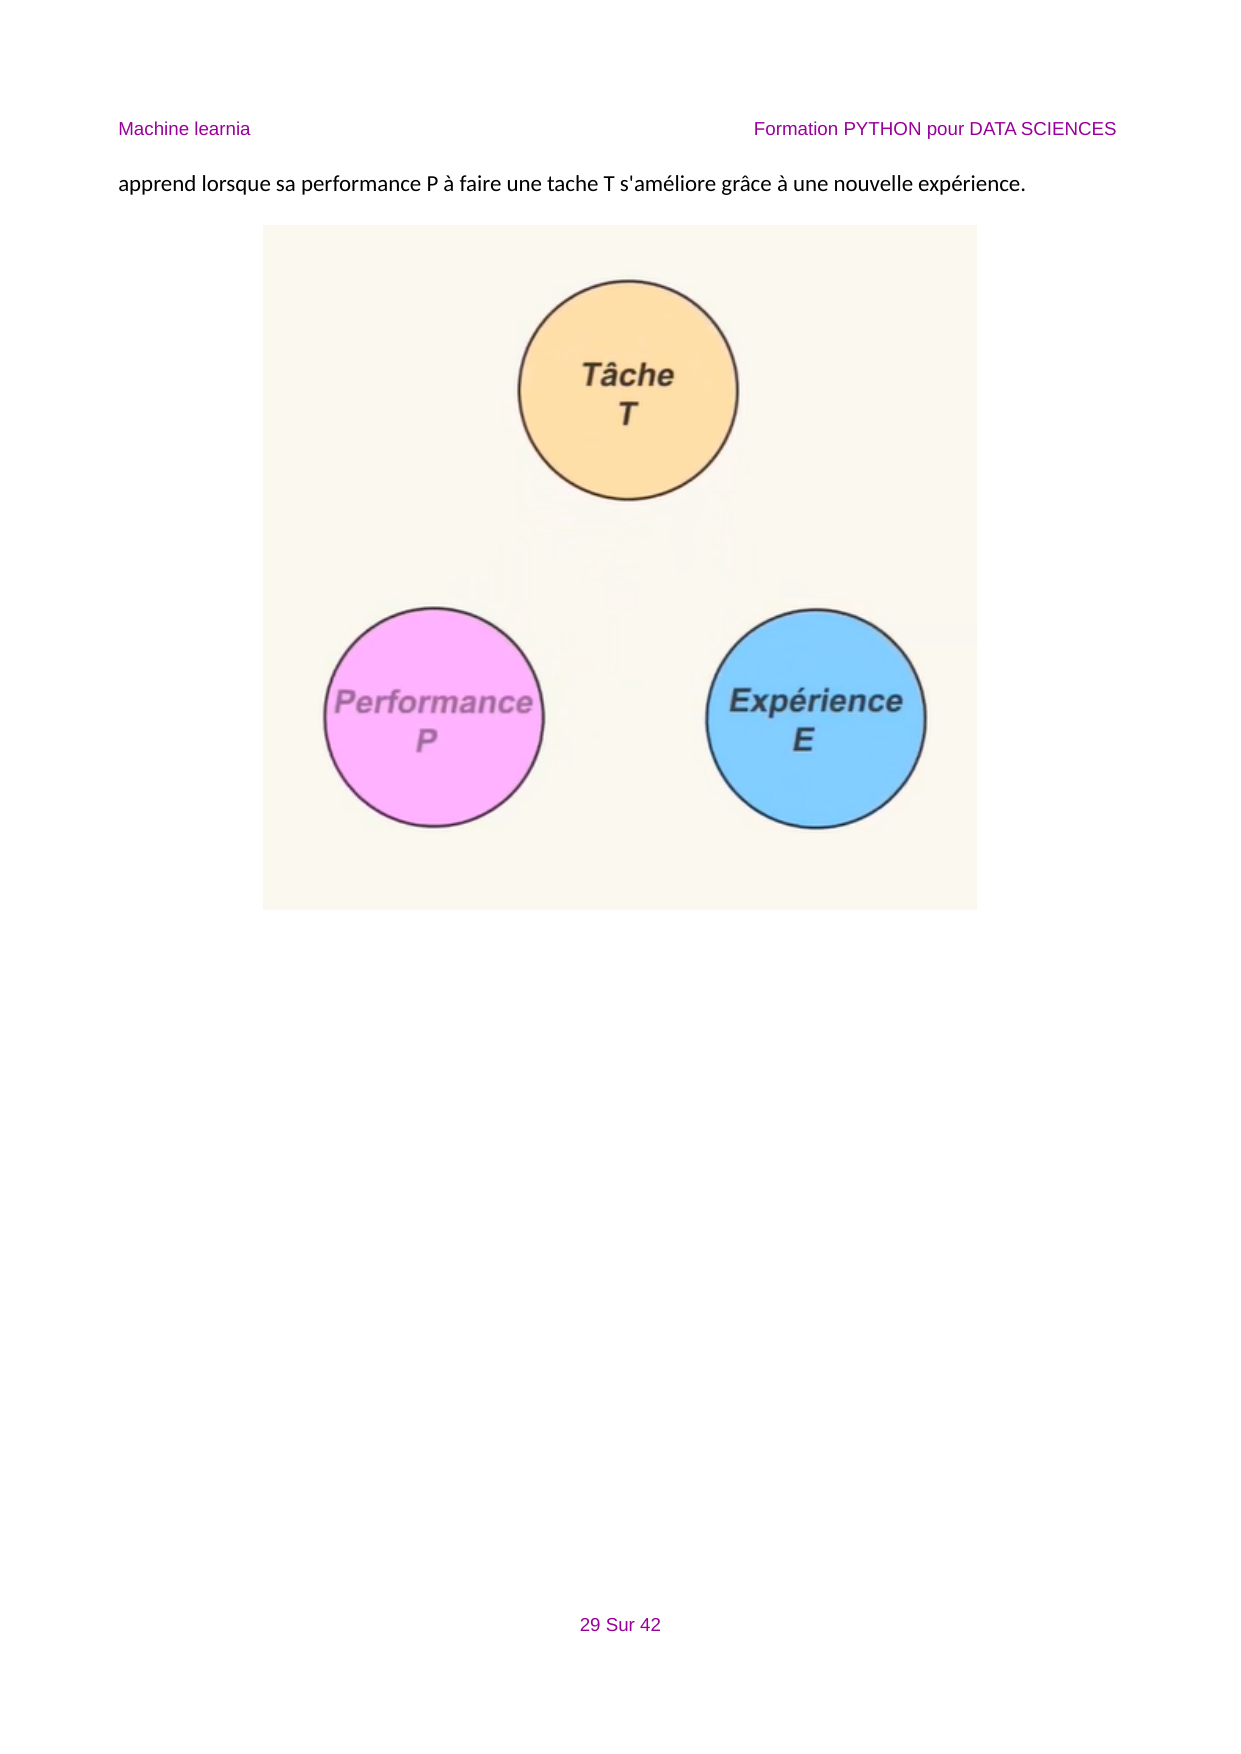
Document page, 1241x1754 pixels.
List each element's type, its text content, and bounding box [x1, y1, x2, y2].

picture [262, 225, 978, 910]
text apprend lorsque sa performance P à faire une tache T s'améliore grâce à une nouvelle expérience. [118, 169, 1122, 197]
